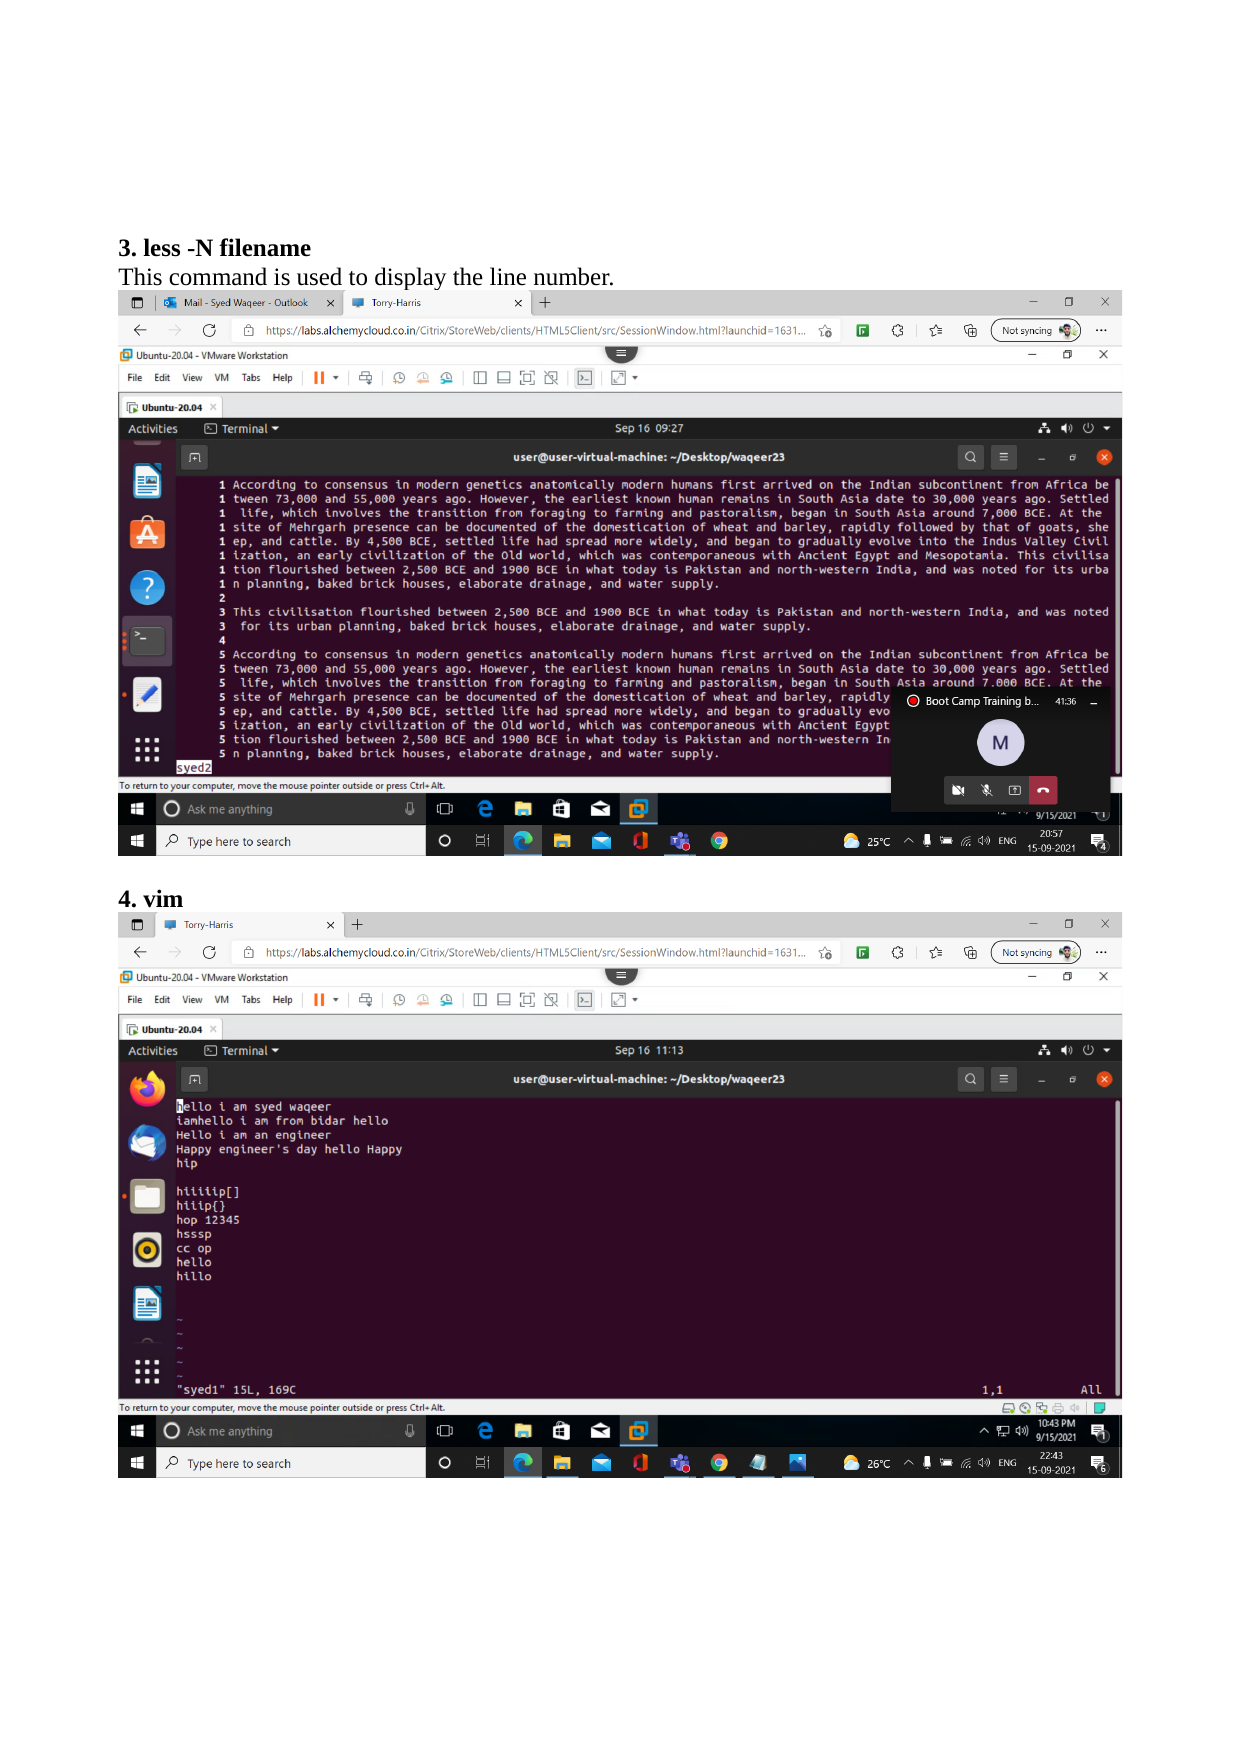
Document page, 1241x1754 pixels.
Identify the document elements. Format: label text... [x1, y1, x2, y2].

picture [118, 912, 1123, 1478]
text 3. less -N filename [118, 233, 1122, 262]
text This command is used to display the line number. [118, 262, 1122, 290]
text 4. vim [118, 884, 1122, 912]
picture [118, 290, 1123, 856]
